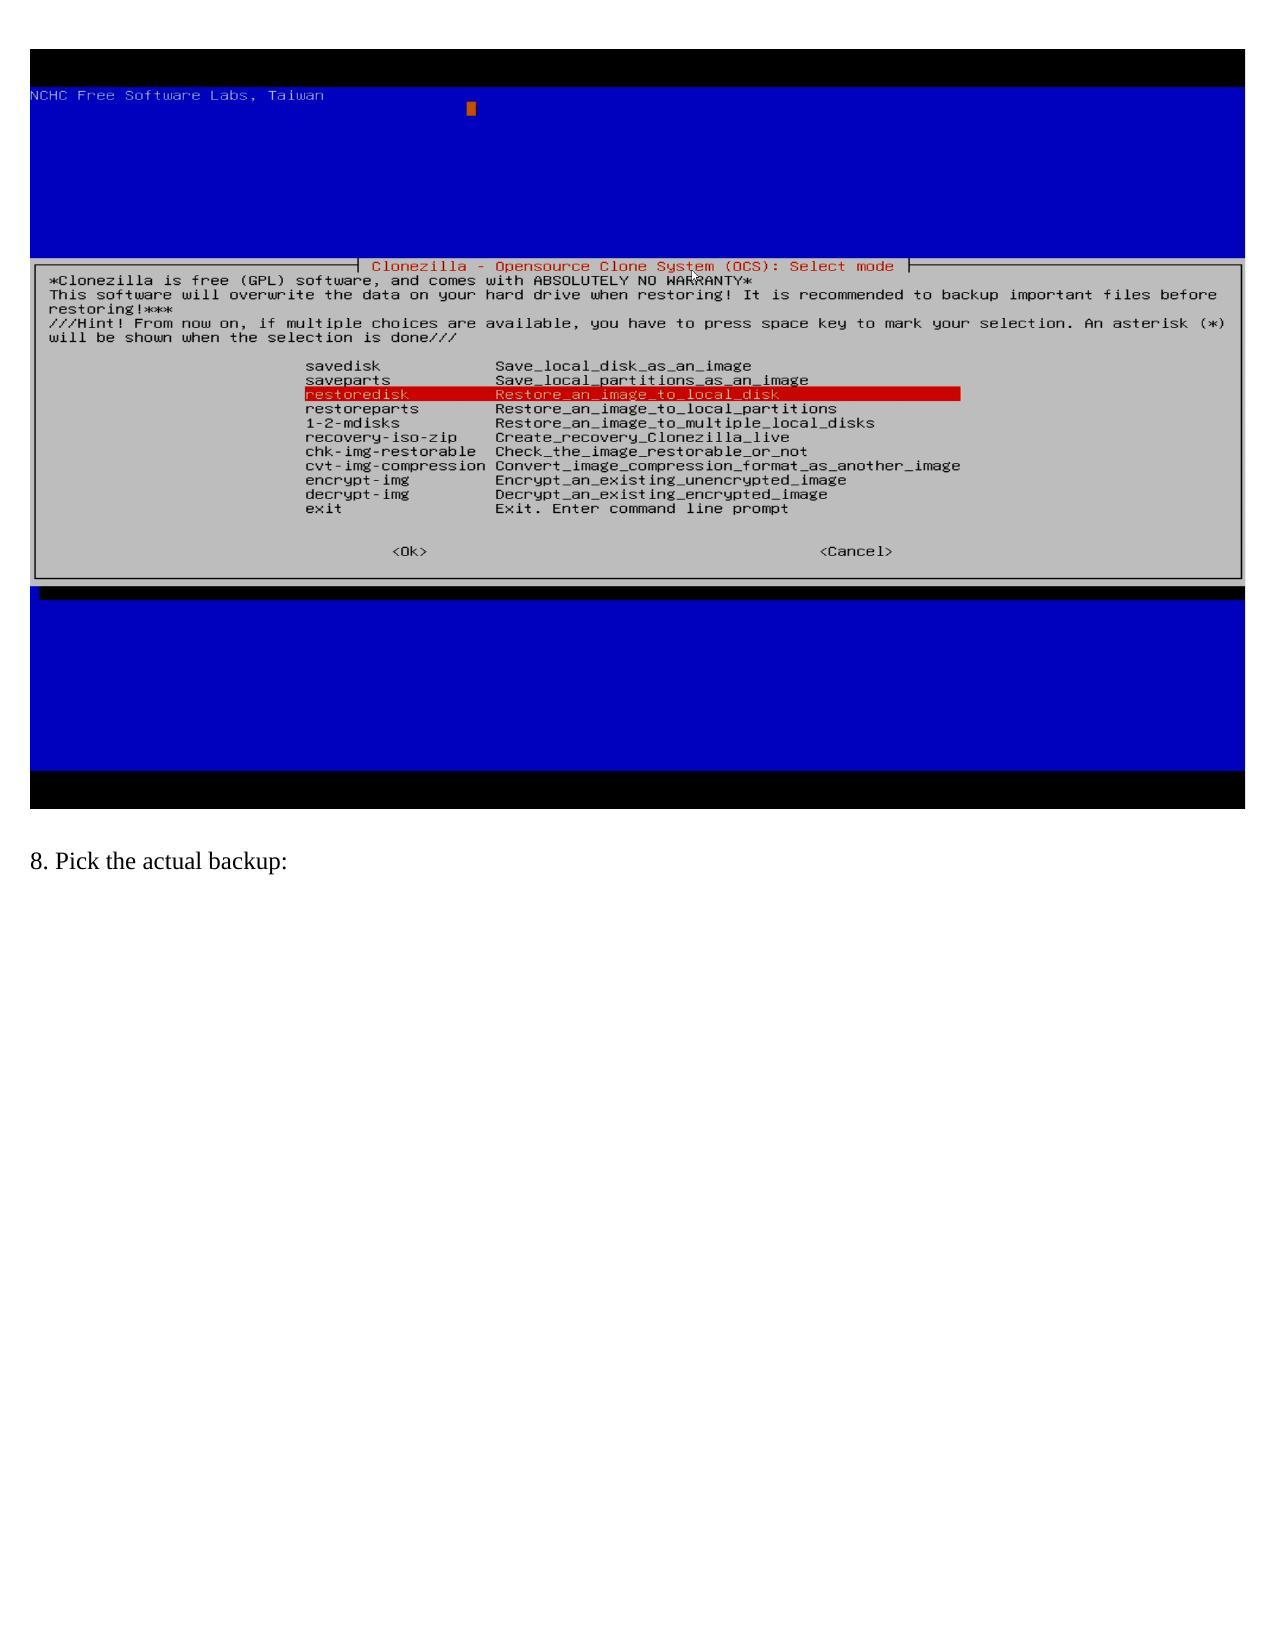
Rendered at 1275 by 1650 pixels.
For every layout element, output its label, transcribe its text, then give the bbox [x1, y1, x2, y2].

text [30, 30, 1245, 49]
text 8. Pick the actual backup: [30, 809, 1245, 875]
picture [30, 49, 1246, 809]
